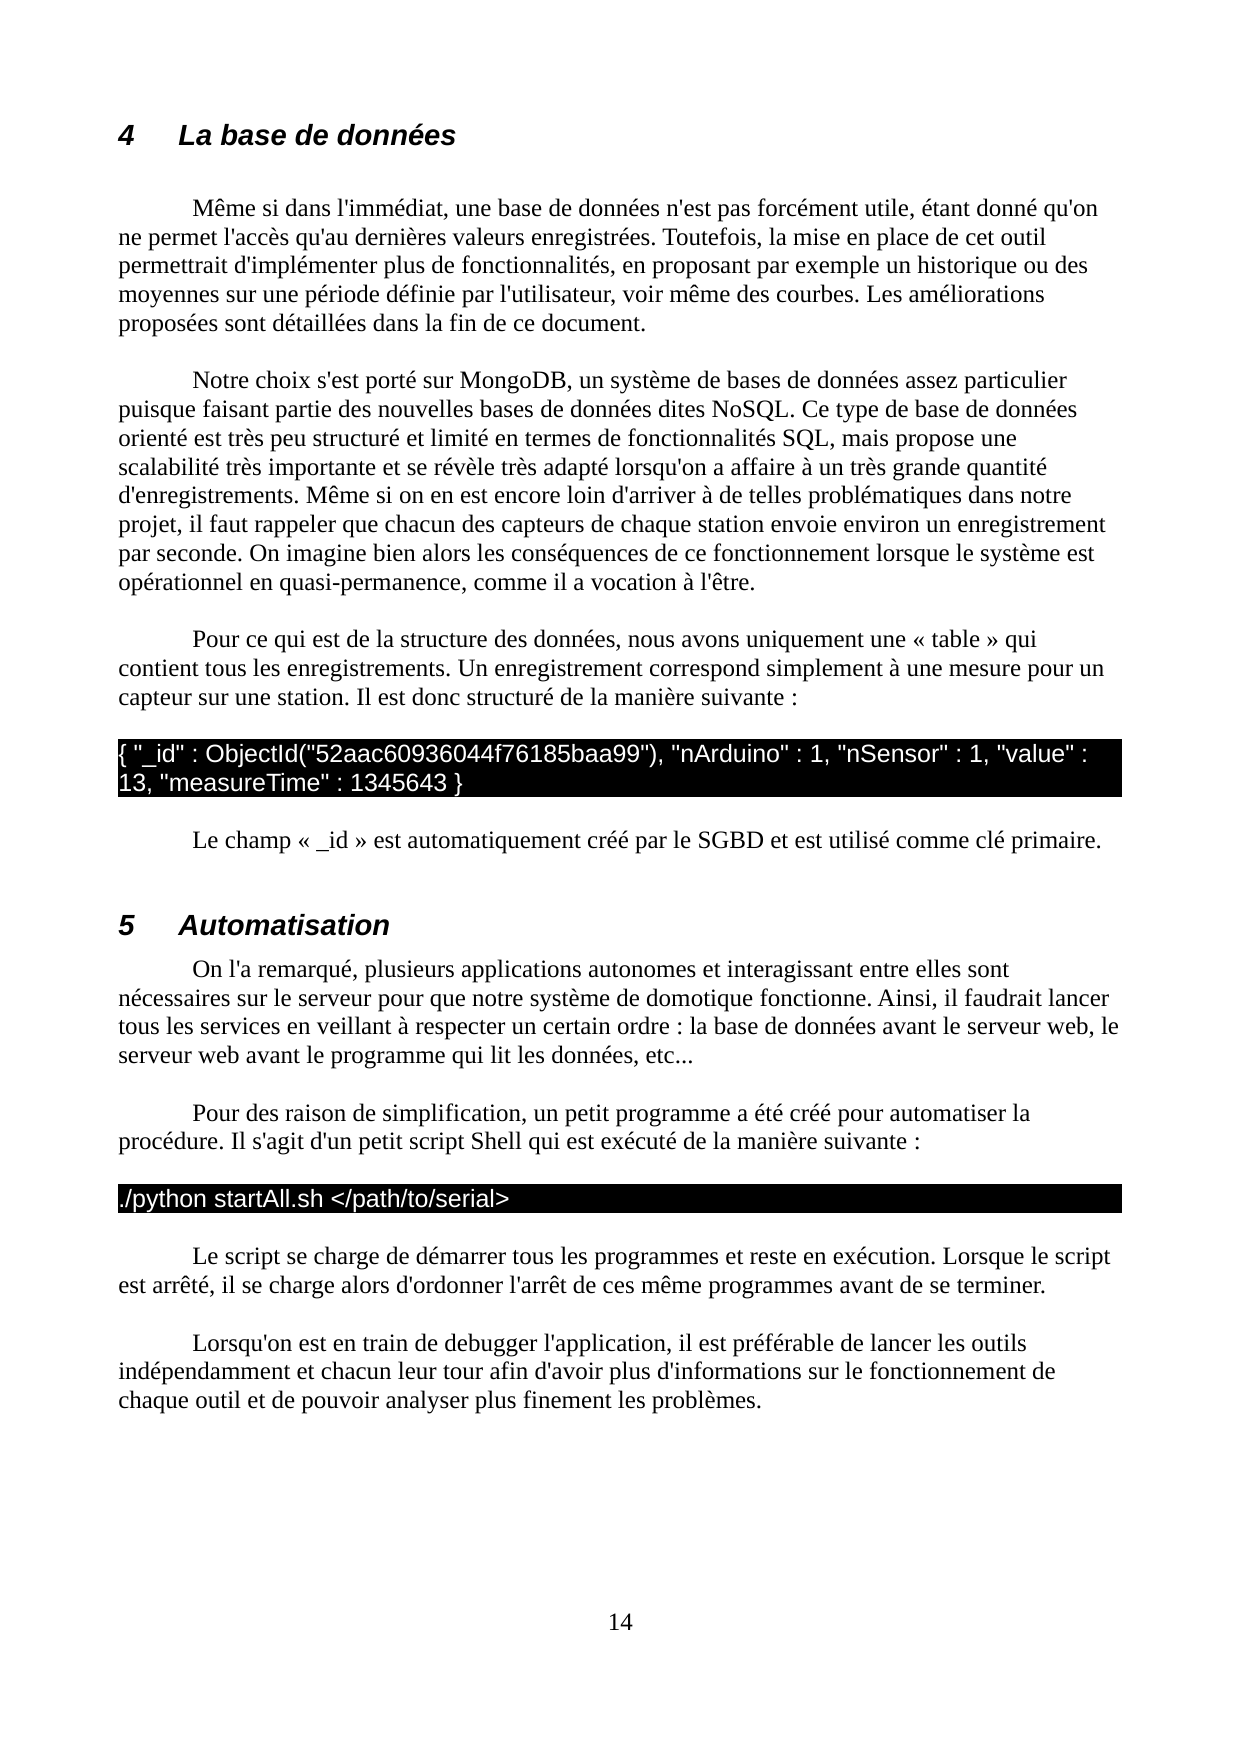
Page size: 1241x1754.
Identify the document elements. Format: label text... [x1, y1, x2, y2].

text Pour ce qui est de la structure des données, nous avons uniquement une « table » qui contient tous les enregistrements. Un enregistrement correspond simplement à une mesure pour un capteur sur une station. Il est donc structuré de la manière suivante : [118, 624, 1122, 710]
text On l'a remarqué, plusieurs applications autonomes et interagissant entre elles sont nécessaires sur le serveur pour que notre système de domotique fonctionne. Ainsi, il faudrait lancer tous les services en veillant à respecter un certain ordre : la base de données avant le serveur web, le serveur web avant le programme qui lit les données, etc... [118, 954, 1122, 1069]
text Même si dans l'immédiat, une base de données n'est pas forcément utile, étant donné qu'on ne permet l'accès qu'au dernières valeurs enregistrées. Toutefois, la mise en place de cet outil permettrait d'implémenter plus de fonctionnalités, en proposant par exemple un historique ou des moyennes sur une période définie par l'utilisateur, voir même des courbes. Les améliorations proposées sont détaillées dans la fin de ce document. [118, 193, 1122, 337]
text ./python startAll.sh </path/to/serial> [118, 1184, 1122, 1213]
text Le script se charge de démarrer tous les programmes et reste en exécution. Lorsque le script est arrêté, il se charge alors d'ordonner l'arrêt de ces même programmes avant de se terminer. [118, 1241, 1122, 1299]
text Notre choix s'est porté sur MongoDB, un système de bases de données assez particulier puisque faisant partie des nouvelles bases de données dites NoSQL. Ce type de base de données orienté est très peu structuré et limité en termes de fonctionnalités SQL, mais propose une scalabilité très importante et se révèle très adapté lorsqu'on a affaire à un très grande quantité d'enregistrements. Même si on en est encore loin d'arriver à de telles problématiques dans notre projet, il faut rappeler que chacun des capteurs de chaque station envoie environ un enregistrement par seconde. On imagine bien alors les conséquences de ce fonctionnement lorsque le système est opérationnel en quasi-permanence, comme il a vocation à l'être. [118, 365, 1122, 595]
text Lorsqu'on est en train de debugger l'application, il est préférable de lancer les outils indépendamment et chacun leur tour afin d'avoir plus d'informations sur le fonctionnement de chaque outil et de pouvoir analyser plus finement les problèmes. [118, 1328, 1122, 1414]
subtitle Automatisation [118, 908, 1122, 941]
subtitle La base de données [118, 118, 1122, 152]
text Le champ « _id » est automatiquement créé par le SGBD et est utilisé comme clé primaire. [118, 825, 1122, 854]
text { "_id" : ObjectId("52aac60936044f76185baa99"), "nArduino" : 1, "nSensor" : 1, "value" : 13, "measureTime" : 1345643 } [118, 739, 1122, 797]
text Pour des raison de simplification, un petit programme a été créé pour automatiser la procédure. Il s'agit d'un petit script Shell qui est exécuté de la manière suivante : [118, 1098, 1122, 1155]
